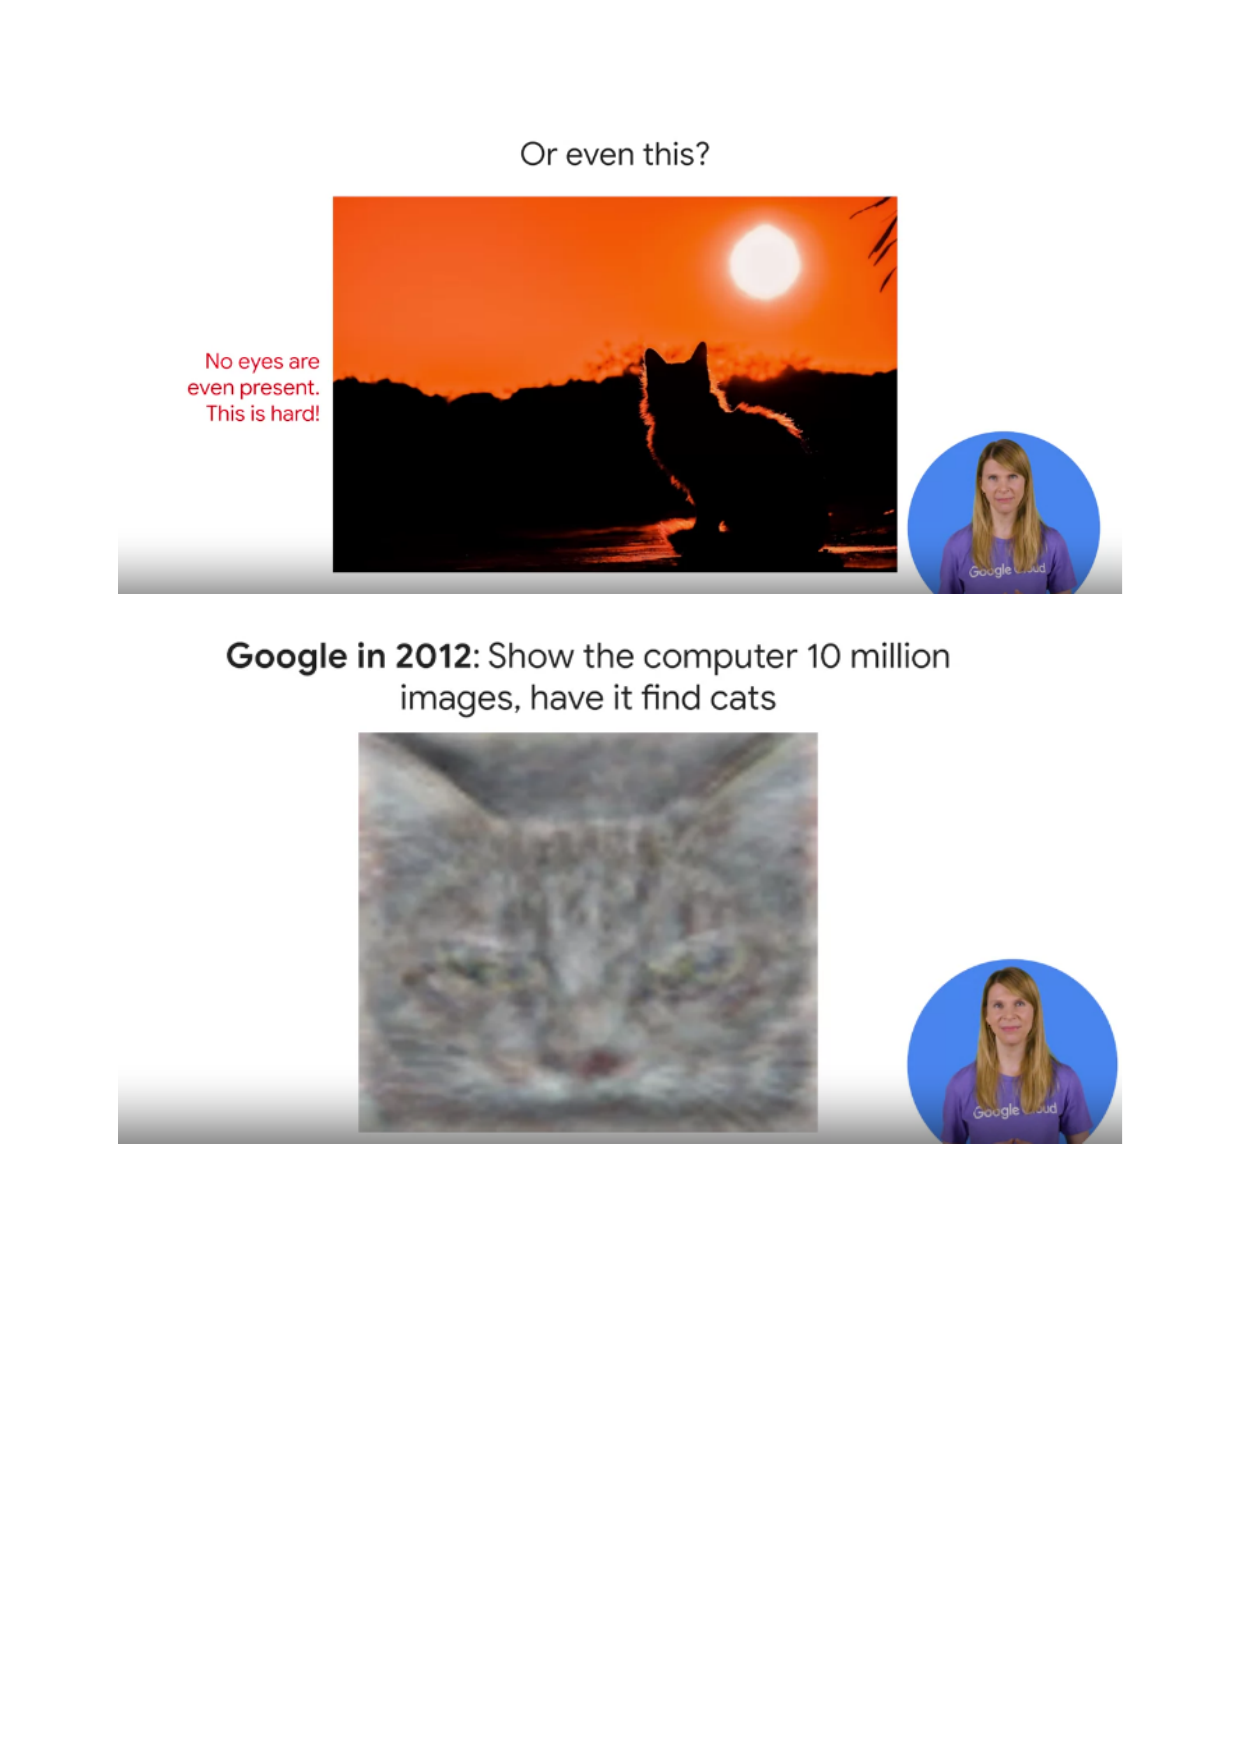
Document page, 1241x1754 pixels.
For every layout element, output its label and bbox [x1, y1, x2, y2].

picture [118, 118, 1123, 594]
picture [118, 622, 1123, 1144]
